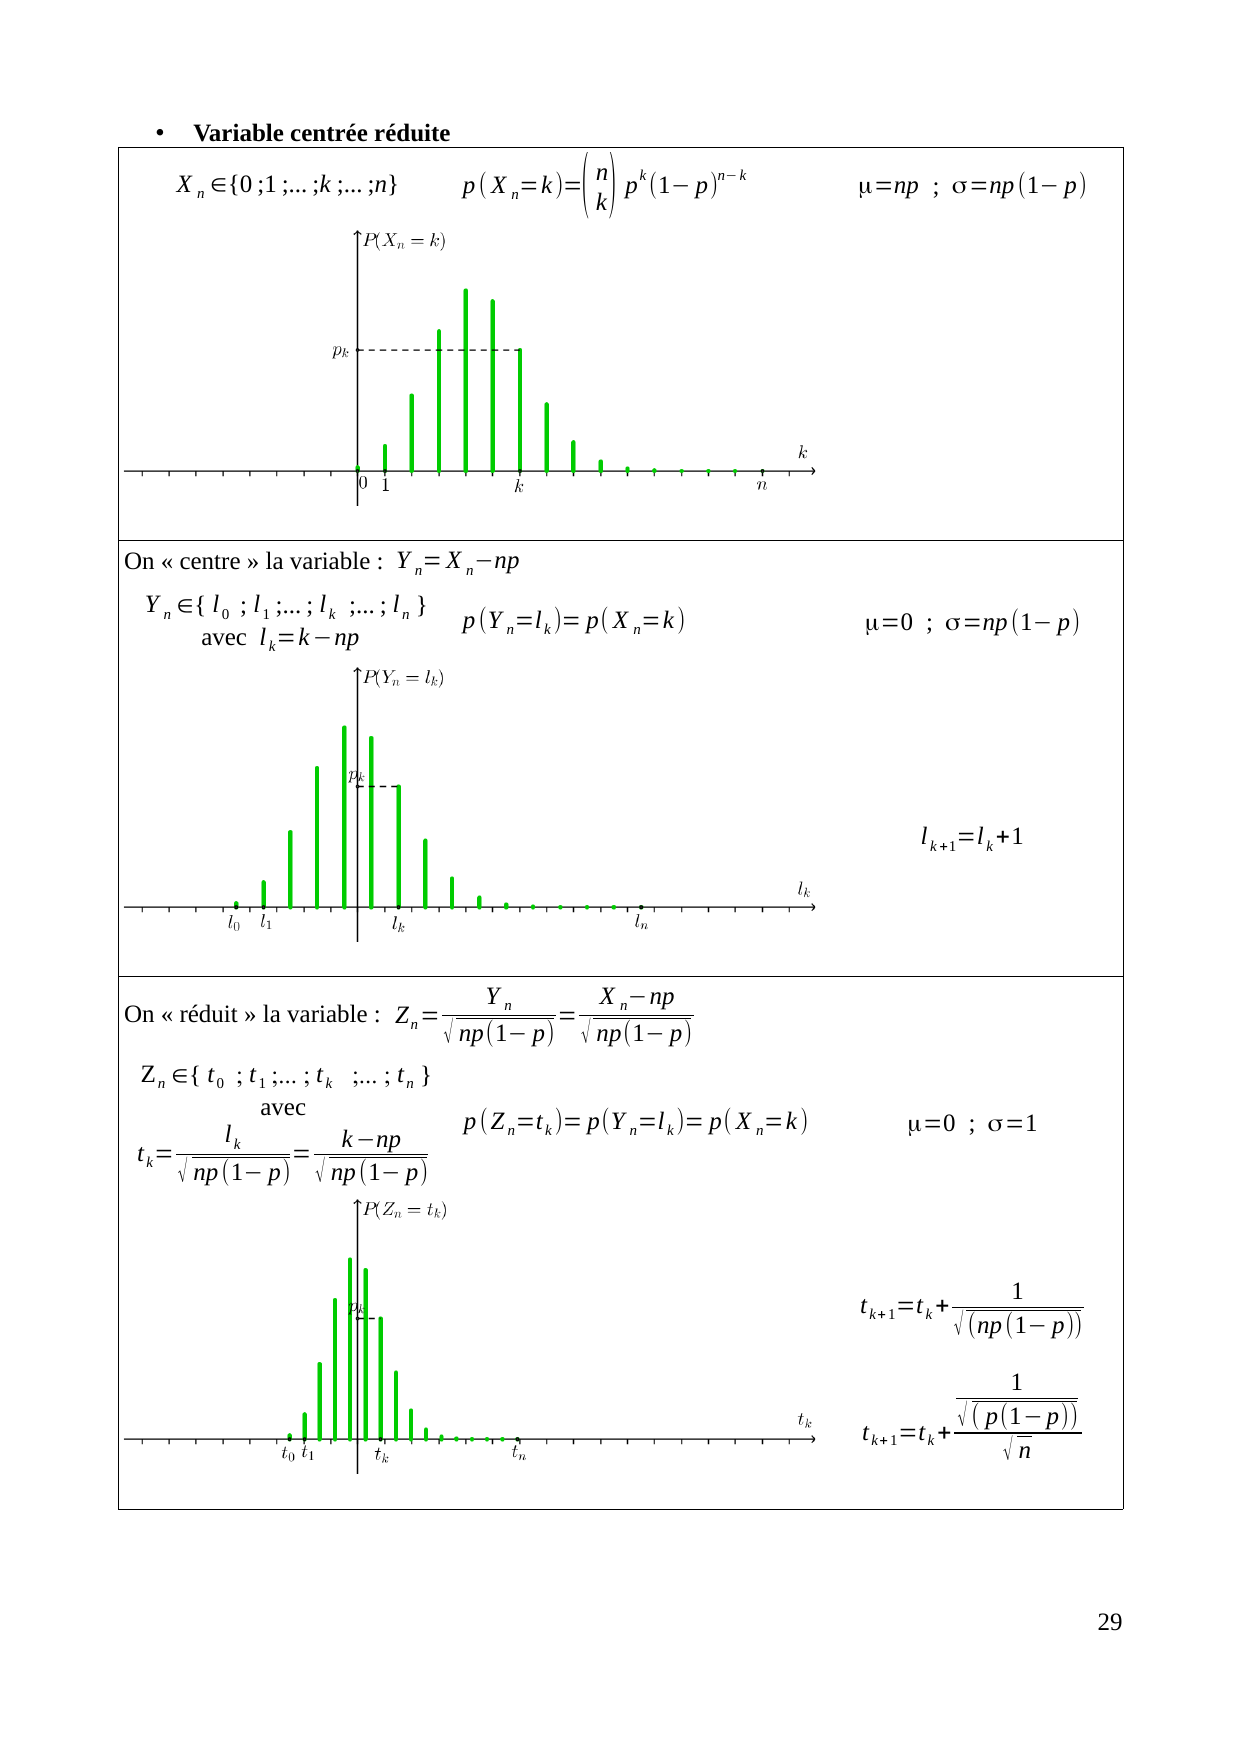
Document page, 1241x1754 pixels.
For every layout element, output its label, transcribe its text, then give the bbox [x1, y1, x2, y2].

table_header [448, 148, 821, 224]
table_cell [821, 977, 1123, 1054]
table_cell [821, 224, 1123, 264]
table_cell [119, 661, 821, 976]
table_cell [821, 1193, 1123, 1233]
table_cell [821, 1233, 1123, 1508]
table_cell ∈{ ;;... ; ;... ;} avec [119, 584, 448, 661]
table_cell [448, 1054, 821, 1193]
table_cell On « centre » la variable : [119, 541, 821, 584]
table_cell [821, 661, 1123, 701]
table_cell [119, 1193, 821, 1508]
table_cell ; [821, 1054, 1123, 1193]
table_header ∈{0 ;1 ;... ;k ;... ;n} [119, 148, 448, 224]
table_cell [119, 224, 821, 540]
table_cell [821, 541, 1123, 584]
table_header ; [821, 148, 1123, 224]
table_cell [821, 265, 1123, 540]
table_cell On « réduit » la variable : [119, 977, 821, 1054]
table_cell [821, 701, 1123, 976]
table_cell ∈{ ;;... ; ;... ;} avec [119, 1054, 448, 1193]
table_cell ; [821, 584, 1123, 661]
table_cell [448, 584, 821, 661]
list Variable centrée réduite [156, 118, 1122, 147]
